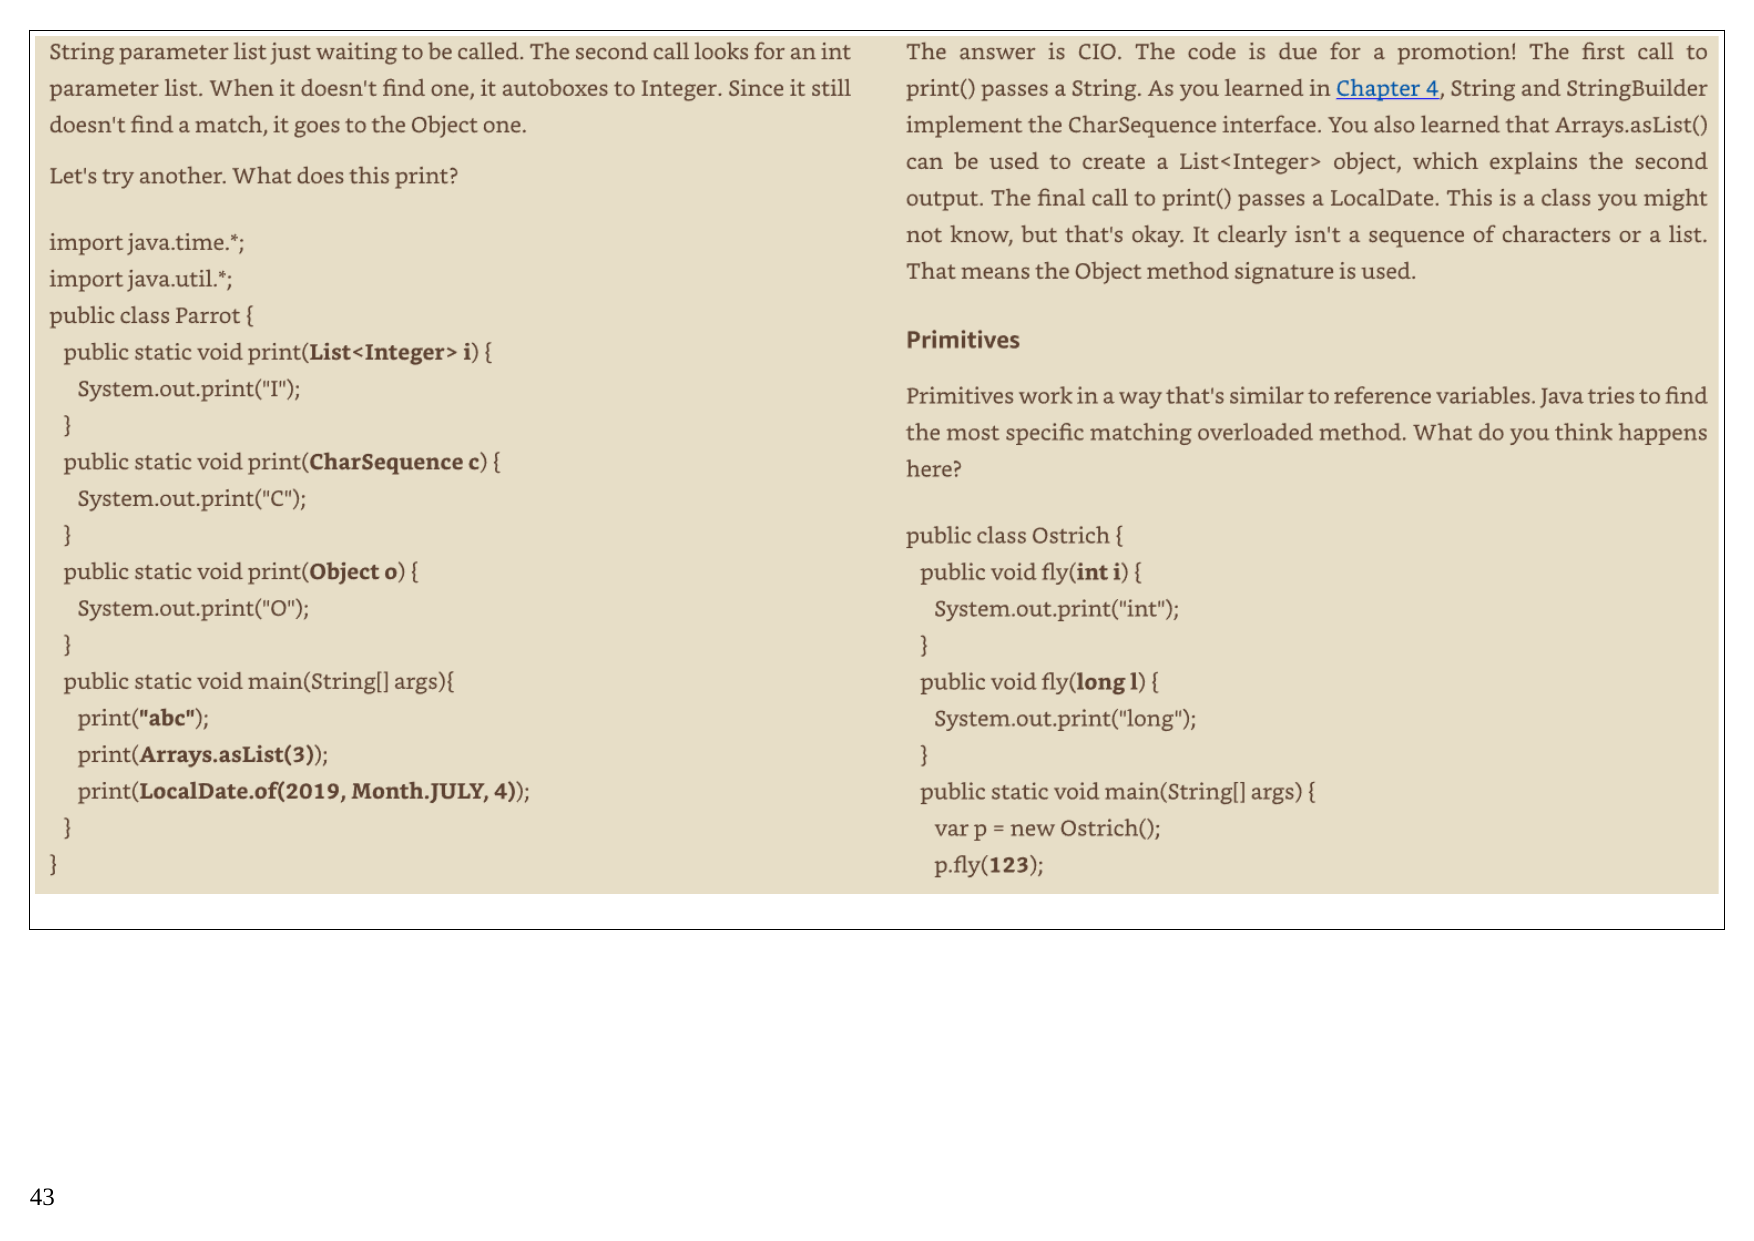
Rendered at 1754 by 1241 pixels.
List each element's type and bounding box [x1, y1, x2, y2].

table_cell [30, 31, 1724, 928]
picture [35, 36, 1719, 894]
